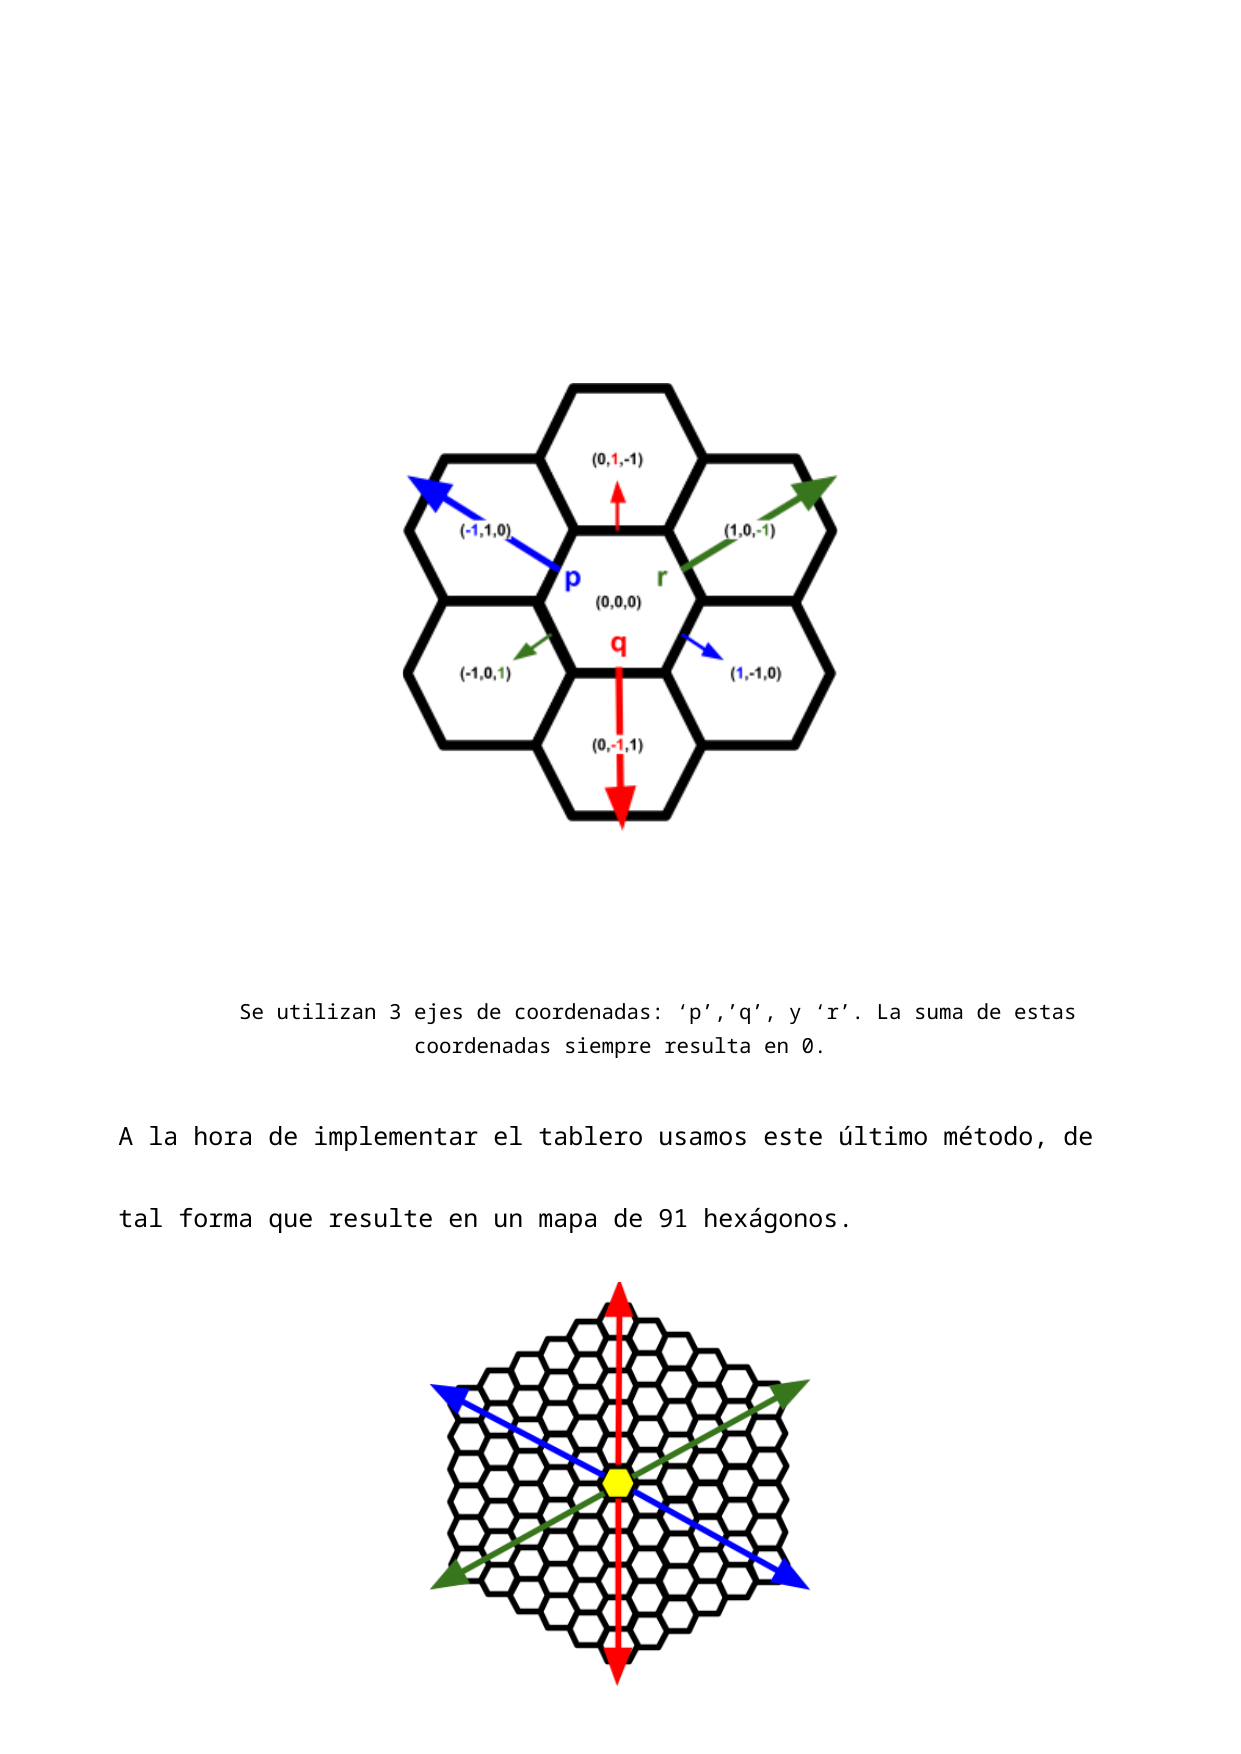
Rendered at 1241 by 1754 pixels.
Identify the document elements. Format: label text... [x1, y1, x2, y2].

text Se utilizan 3 ejes de coordenadas: ‘p’,’q’, y ‘r’. La suma de estas coordenadas siempre resulta en 0. [118, 997, 1122, 1060]
subtitle A la hora de implementar el tablero usamos este último método, de tal forma que resulte en un mapa de 91 hexágonos. [118, 1119, 1122, 1235]
